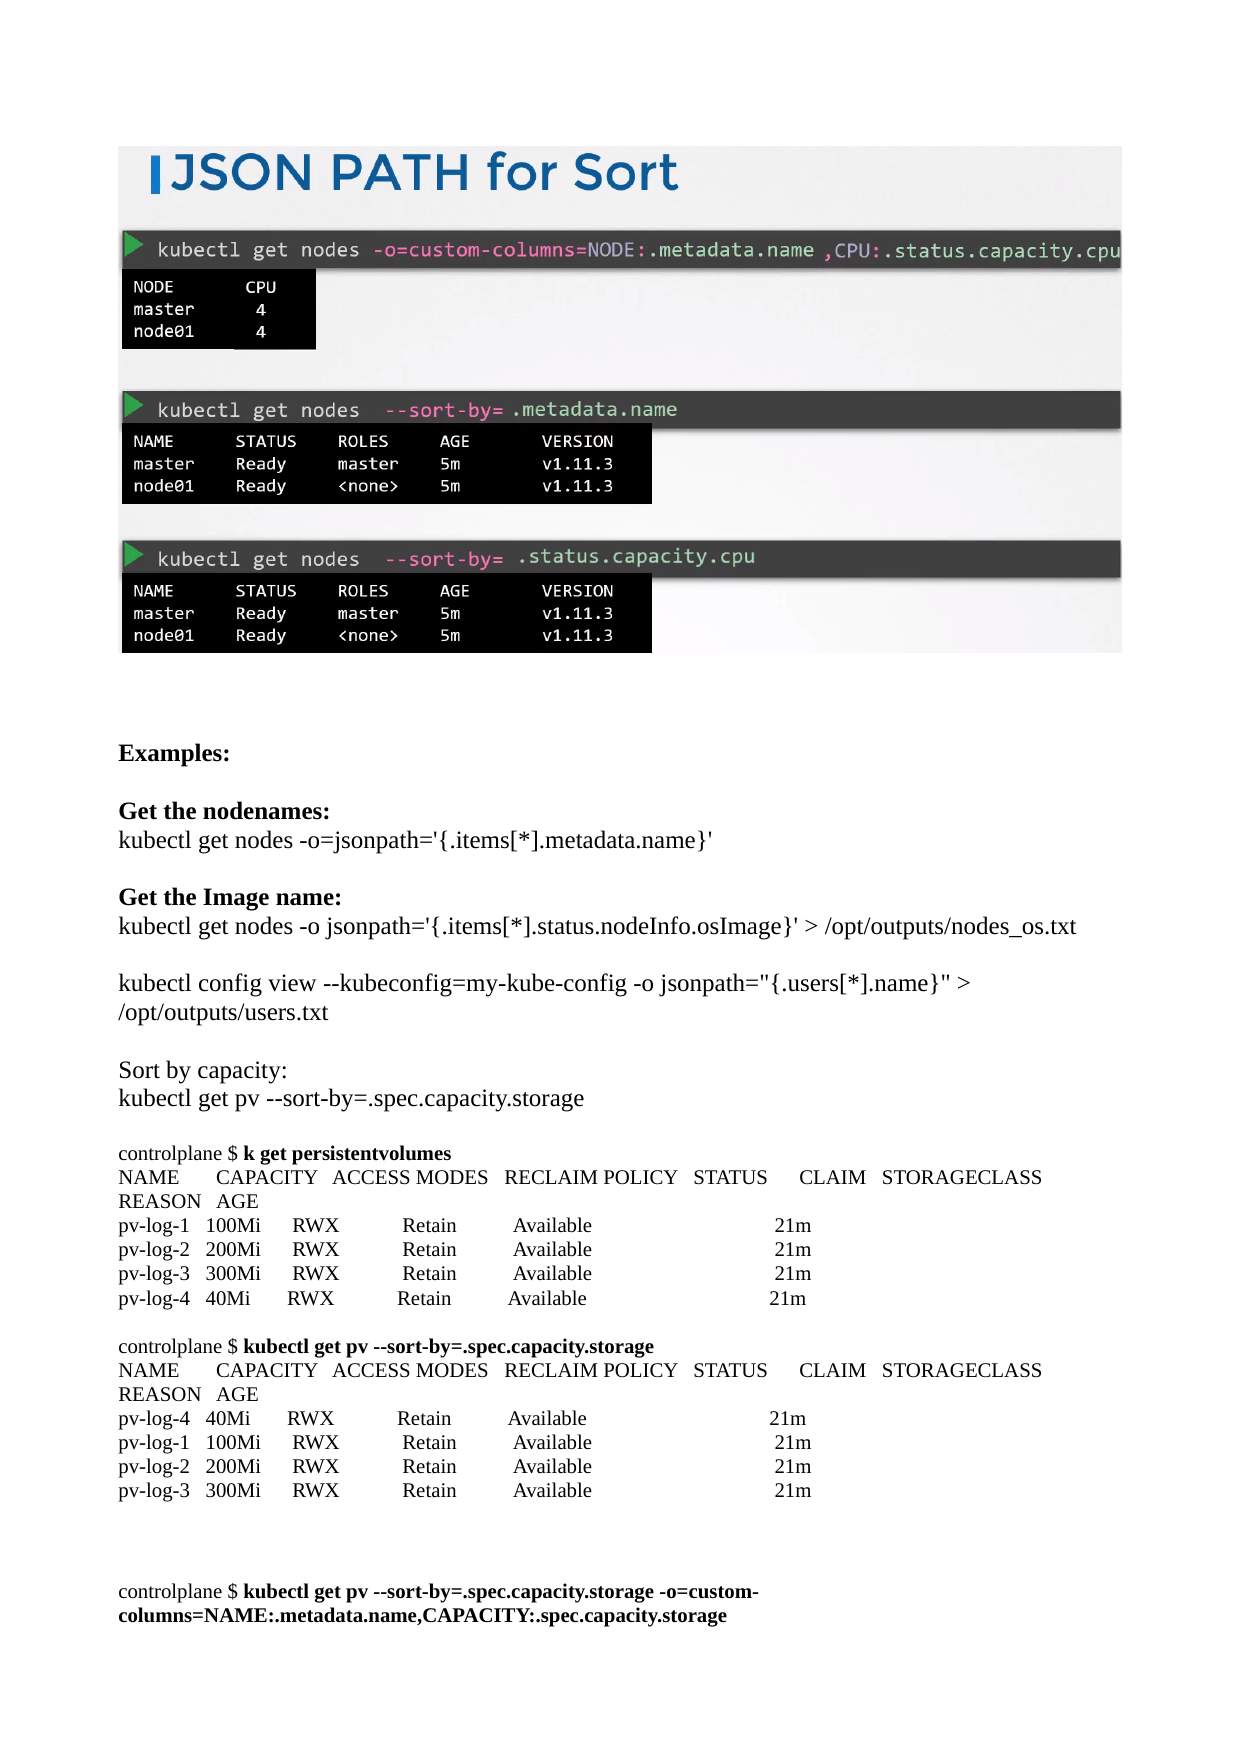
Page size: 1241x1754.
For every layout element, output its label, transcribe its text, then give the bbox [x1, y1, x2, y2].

text controlplane $ k get persistentvolumes [118, 1141, 1122, 1165]
picture [118, 146, 1123, 653]
text pv-log-1 100Mi RWX Retain Available 21m [118, 1213, 1122, 1237]
text pv-log-1 100Mi RWX Retain Available 21m [118, 1430, 1122, 1454]
text pv-log-3 300Mi RWX Retain Available 21m [118, 1478, 1122, 1502]
text pv-log-4 40Mi RWX Retain Available 21m [118, 1406, 1122, 1430]
text Get the Image name: [118, 882, 1122, 911]
text NAME CAPACITY ACCESS MODES RECLAIM POLICY STATUS CLAIM STORAGECLASS REASON AGE [118, 1165, 1122, 1213]
text kubectl config view --kubeconfig=my-kube-config -o jsonpath="{.users[*].name}" > /opt/outputs/users.txt [118, 968, 1122, 1026]
text Sort by capacity: [118, 1055, 1122, 1083]
text controlplane $ kubectl get pv --sort-by=.spec.capacity.storage -o=custom-columns=NAME:.metadata.name,CAPACITY:.spec.capacity.storage [118, 1579, 1122, 1627]
text pv-log-2 200Mi RWX Retain Available 21m [118, 1454, 1122, 1478]
text kubectl get nodes -o jsonpath='{.items[*].status.nodeInfo.osImage}' > /opt/outputs/nodes_os.txt [118, 911, 1122, 940]
text controlplane $ kubectl get pv --sort-by=.spec.capacity.storage [118, 1333, 1122, 1358]
text Get the nodenames: [118, 796, 1122, 825]
text kubectl get pv --sort-by=.spec.capacity.storage [118, 1083, 1122, 1112]
text kubectl get nodes -o=jsonpath='{.items[*].metadata.name}' [118, 825, 1122, 853]
text Examples: [118, 738, 1122, 767]
text pv-log-3 300Mi RWX Retain Available 21m [118, 1261, 1122, 1285]
text pv-log-2 200Mi RWX Retain Available 21m [118, 1237, 1122, 1261]
text pv-log-4 40Mi RWX Retain Available 21m [118, 1285, 1122, 1309]
text NAME CAPACITY ACCESS MODES RECLAIM POLICY STATUS CLAIM STORAGECLASS REASON AGE [118, 1358, 1122, 1406]
